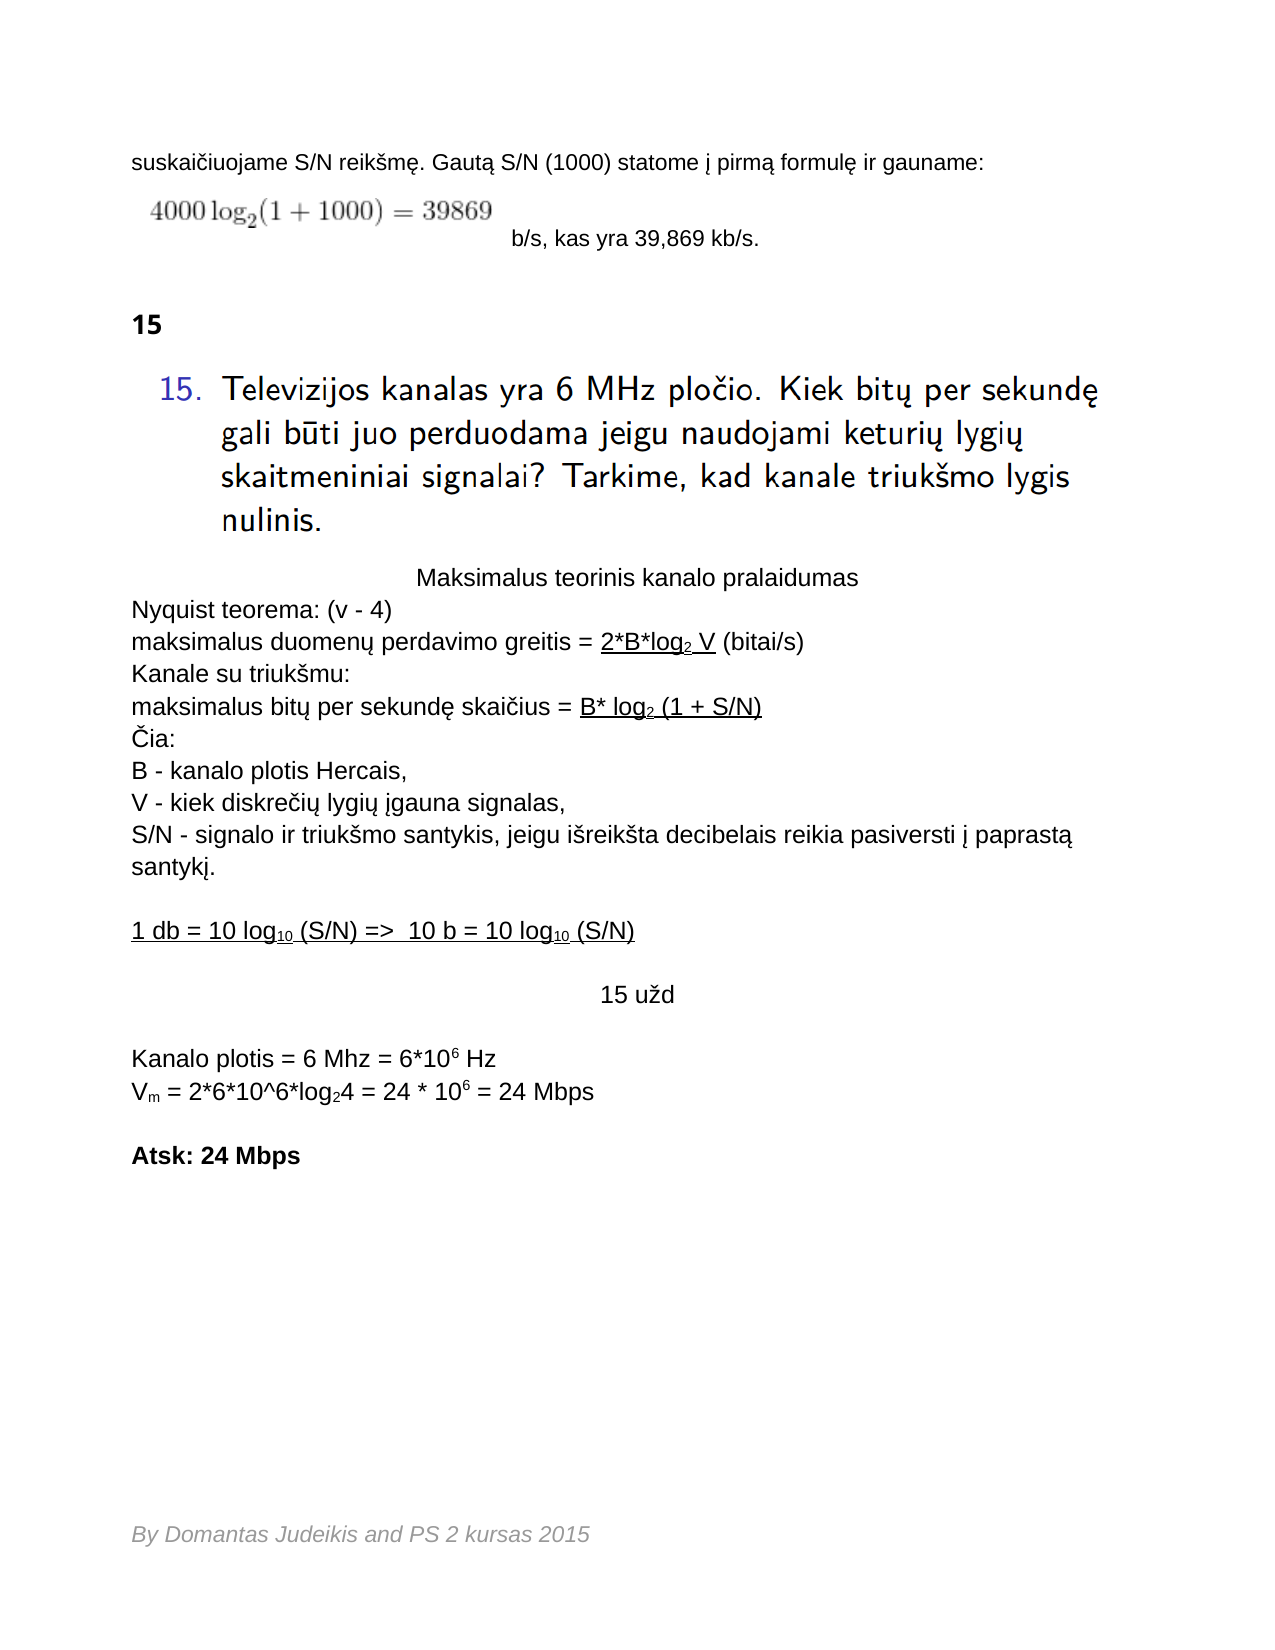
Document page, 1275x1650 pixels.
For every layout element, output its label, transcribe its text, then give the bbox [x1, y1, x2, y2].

text Maksimalus teorinis kanalo pralaidumas [131, 564, 1144, 592]
text Atsk: 24 Mbps [131, 1142, 1144, 1169]
text maksimalus duomenų perdavimo greitis = 2*B*log2 V (bitai/s) [131, 628, 1144, 656]
text suskaičiuojame S/N reikšmę. Gautą S/N (1000) statome į pirmą formulę ir gauname: b/s, kas yra 39,869 kb/s. [131, 150, 1144, 251]
text maksimalus bitų per sekundę skaičius = B* log2 (1 + S/N) [131, 692, 1144, 720]
text Nyquist teorema: (v - 4) [131, 596, 1144, 624]
text Kanale su triukšmu: [131, 660, 1144, 688]
text Kanalo plotis = 6 Mhz = 6*106 Hz [131, 1045, 1144, 1073]
text V - kiek diskrečių lygių įgauna signalas, [131, 789, 1144, 817]
text 15 užd [131, 981, 1144, 1009]
text Čia: [131, 724, 1144, 752]
subtitle 15 [131, 305, 1144, 342]
picture [150, 366, 1125, 542]
text B - kanalo plotis Hercais, [131, 757, 1144, 784]
text S/N - signalo ir triukšmo santykis, jeigu išreikšta decibelais reikia pasiversti į paprastą santykį. [131, 821, 1144, 881]
text 1 db = 10 log10 (S/N) => 10 b = 10 log10 (S/N) [131, 917, 1144, 945]
text Vm = 2*6*10^6*log24 = 24 * 106 = 24 Mbps [131, 1077, 1144, 1105]
picture [150, 198, 493, 228]
